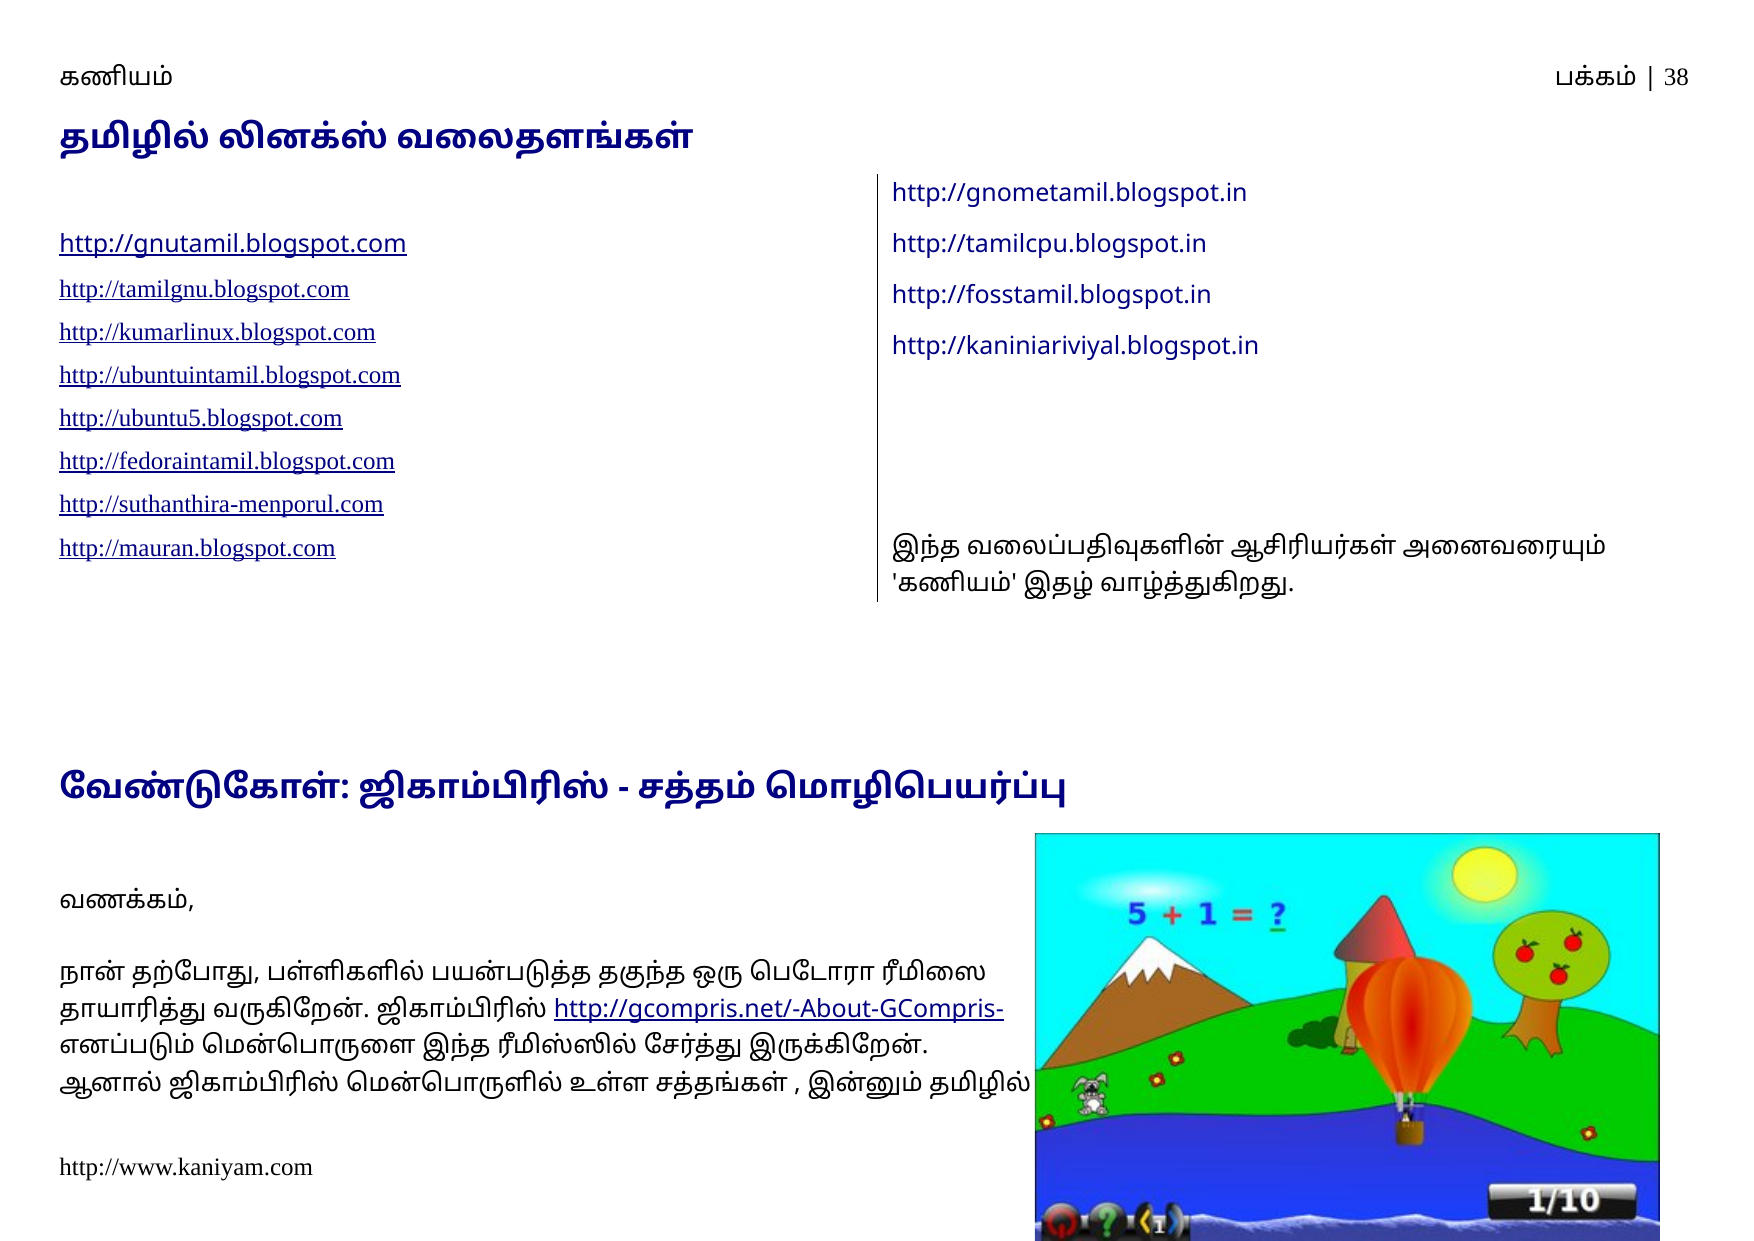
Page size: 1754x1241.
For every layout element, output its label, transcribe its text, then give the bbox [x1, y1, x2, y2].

text http://tamilcpu.blogspot.in [892, 226, 1695, 259]
text http://gnutamil.blogspot.com http://tamilgnu.blogspot.com http://kumarlinux.blogspot.com http://ubuntuintamil.blogspot.com http://ubuntu5.blogspot.com http://fedoraintamil.blogspot.com http://suthanthira-menporul.com http://mauran.blogspot.com [59, 174, 862, 561]
picture [1034, 833, 1660, 1241]
text http://kaniniariviyal.blogspot.in [892, 328, 1695, 362]
text http://gnometamil.blogspot.in [892, 174, 1695, 208]
subtitle தமிழில் லினக்ஸ் வலைதளங்கள் [59, 118, 1695, 162]
text இந்த வலைப்பதிவுகளின் ஆசிரியர்கள் அனைவரையும் 'கணியம்' இதழ் வாழ்த்துகிறது. [892, 532, 1695, 601]
text http://fosstamil.blogspot.in [892, 277, 1695, 311]
subtitle வேண்டுகோள்: ஜிகாம்பிரிஸ் - சத்தம் மொழிபெயர்ப்பு [59, 763, 1695, 812]
subtitle வணக்கம், நான் தற்போது, பள்ளிகளில் பயன்படுத்த தகுந்த ஒரு பெடோரா ரீமிஸை தாயாரித்து வருகிறேன். ஜிகாம்பிரிஸ் http://gcompris.net/-About-GCompris- எனப்படும் மென்பொருளை இந்த ரீமிஸ்ஸில் சேர்த்து இருக்கிறேன். ஆனால் ஜிகாம்பிரிஸ் மென்பொருளில் உள்ள சத்தங்கள் , இன்னும் தமிழில் [59, 882, 1034, 1101]
